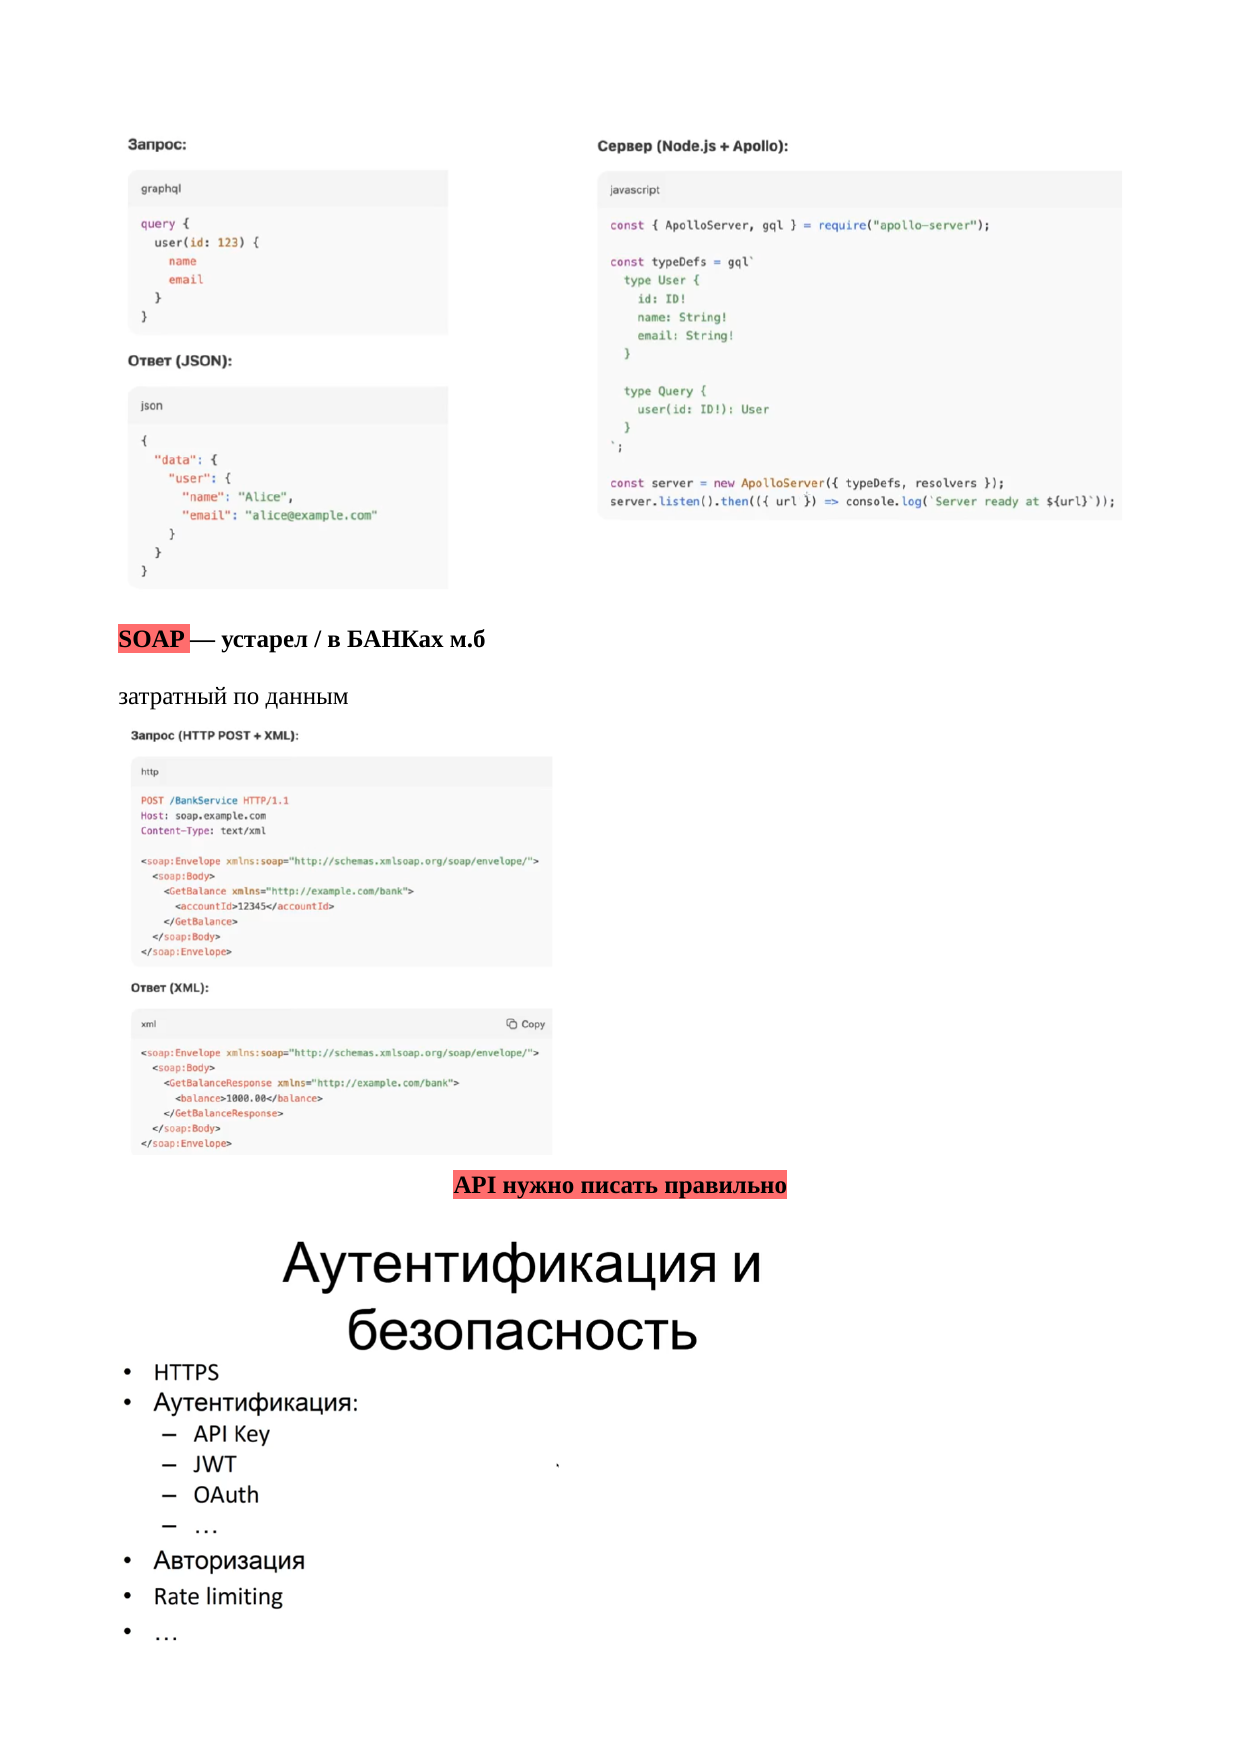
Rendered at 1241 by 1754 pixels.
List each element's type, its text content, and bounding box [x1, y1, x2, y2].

text затратный по данным [118, 681, 1122, 710]
text SOAP — устарел / в БАНКах м.б [118, 624, 1122, 653]
picture [116, 1236, 781, 1652]
picture [118, 133, 1123, 596]
text API нужно писать правильно [118, 1170, 1122, 1199]
picture [117, 725, 553, 1155]
